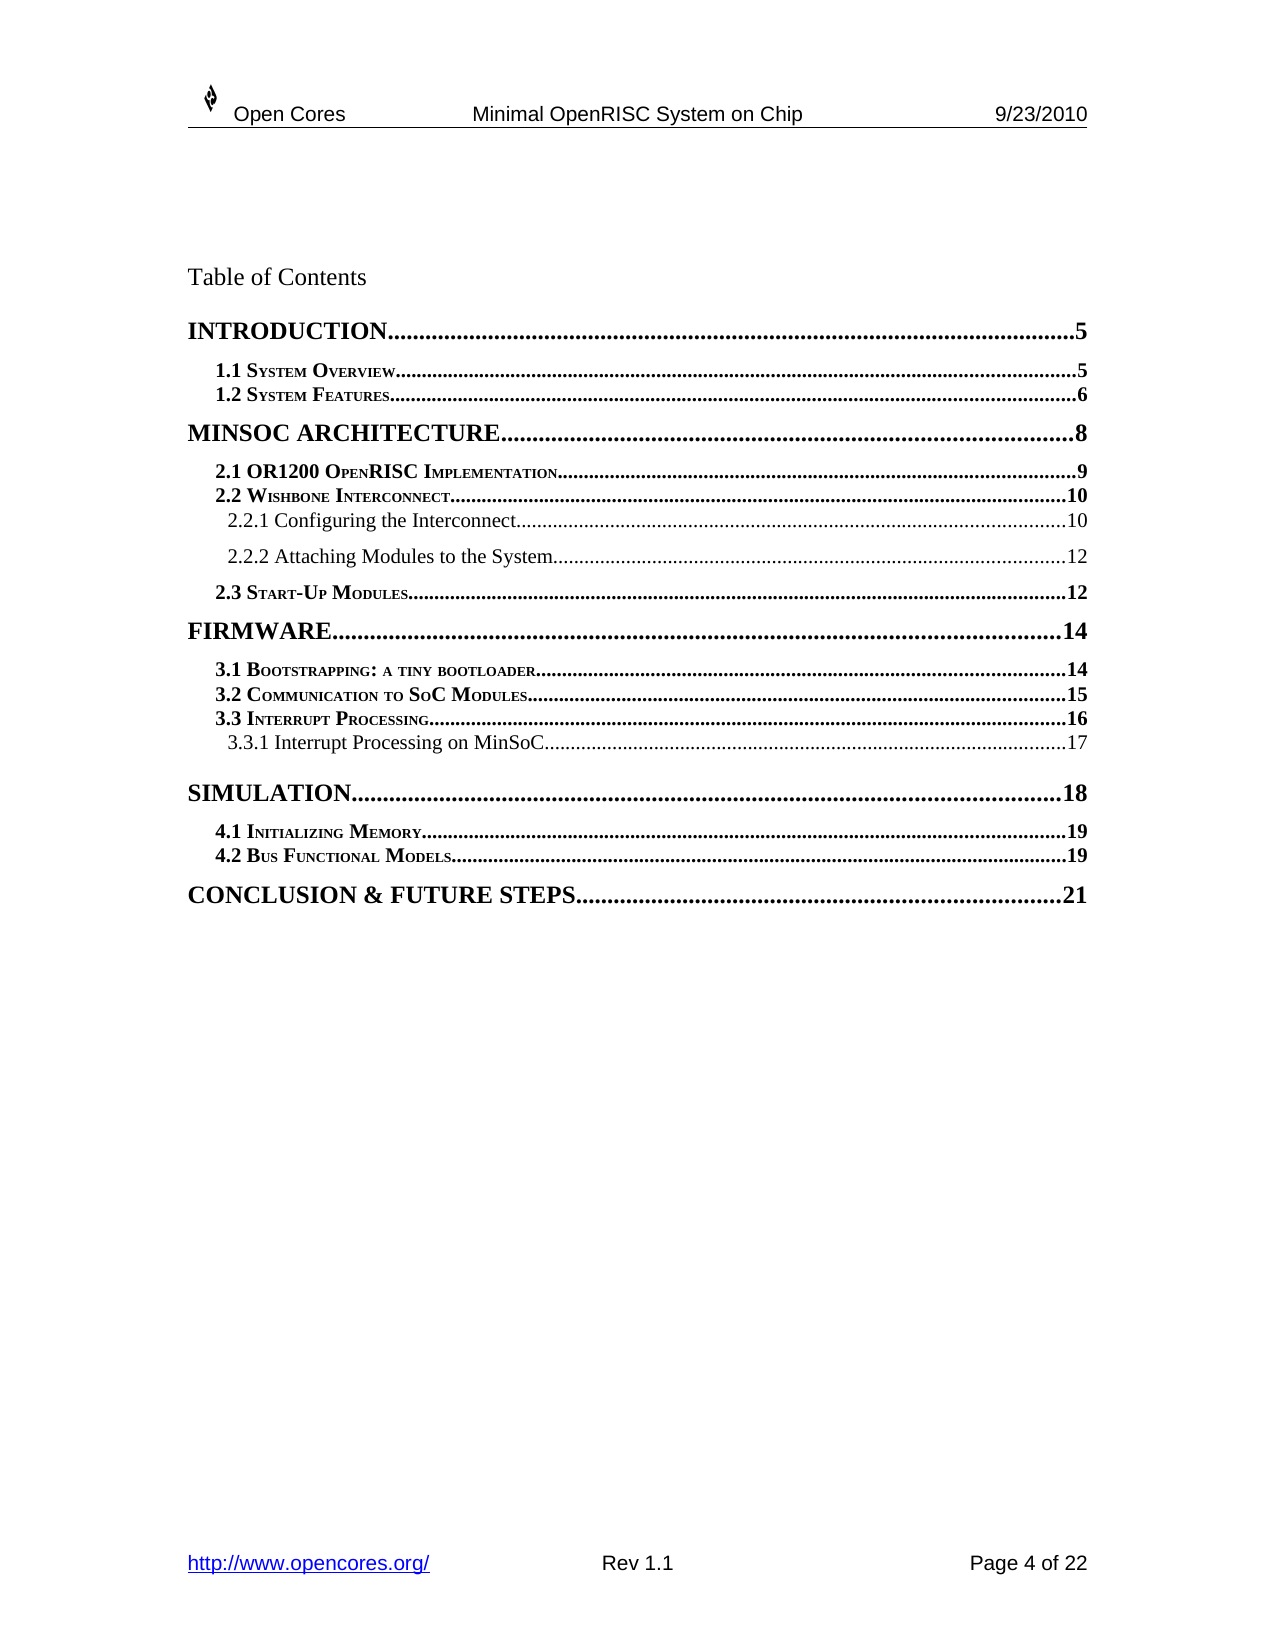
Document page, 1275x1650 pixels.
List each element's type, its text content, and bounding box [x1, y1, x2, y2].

text 1.2 System Features 6 [210, 382, 1087, 406]
text MinSoC Architecture 8 [187, 418, 1087, 447]
text 2.3 Start-Up Modules 12 [210, 579, 1087, 604]
text 2.1 OR1200 OpenRISC Implementation 9 [210, 459, 1087, 483]
text Firmware 14 [187, 616, 1087, 645]
text 4.2 Bus Functional Models 19 [210, 843, 1087, 867]
text Conclusion & Future Steps 21 [187, 880, 1087, 909]
text Table of Contents [187, 262, 1087, 291]
text 2.2.1 Configuring the Interconnect 10 [222, 507, 1087, 532]
text 2.2 Wishbone Interconnect 10 [210, 483, 1087, 507]
text 2.2.2 Attaching Modules to the System 12 [222, 543, 1087, 568]
text 3.2 Communication to SoC Modules 15 [210, 681, 1087, 706]
text Simulation 18 [187, 778, 1087, 807]
text Introduction 5 [187, 316, 1087, 345]
text 3.3.1 Interrupt Processing on MinSoC 17 [222, 729, 1087, 754]
text 4.1 Initializing Memory 19 [210, 819, 1087, 843]
text 3.1 Bootstrapping: a tiny bootloader 14 [210, 657, 1087, 681]
text 1.1 System Overview 5 [210, 357, 1087, 382]
text 3.3 Interrupt Processing 16 [210, 706, 1087, 729]
